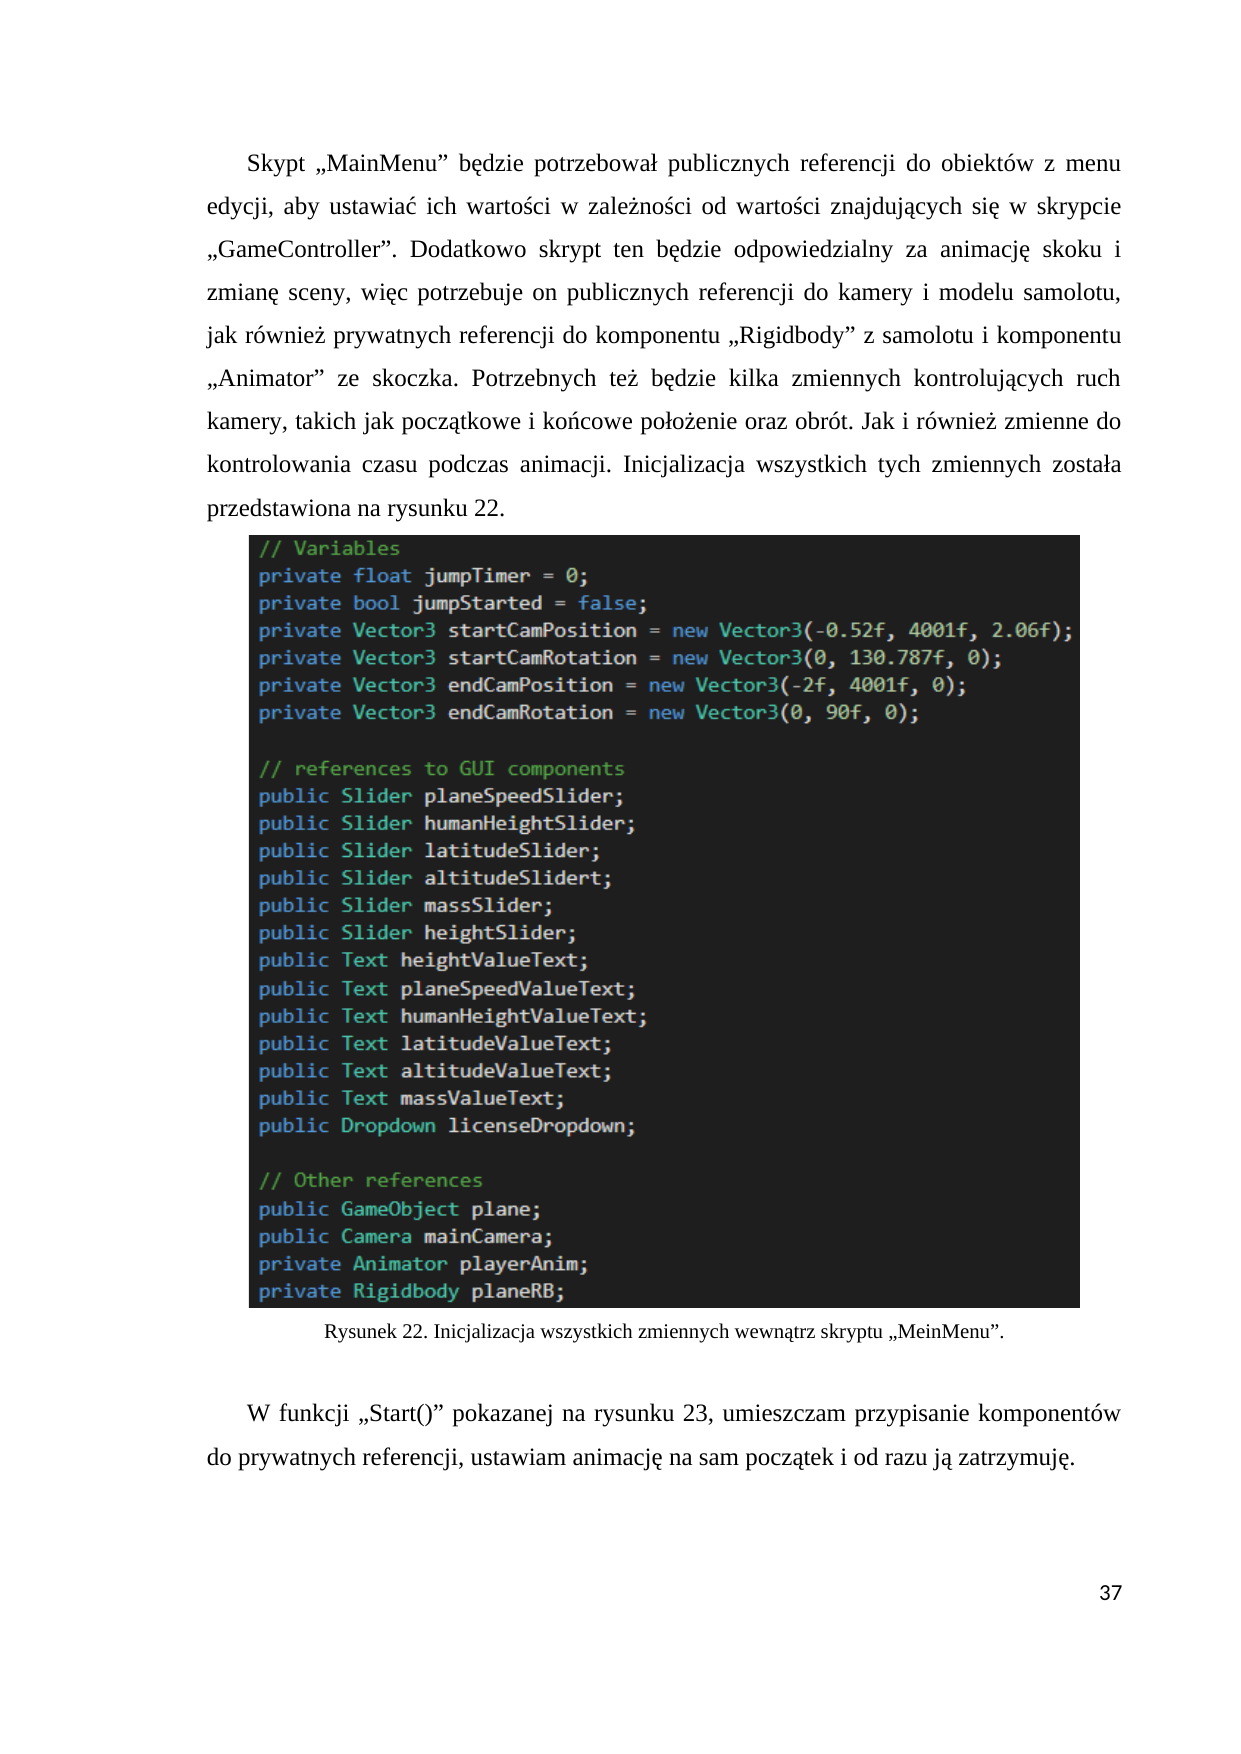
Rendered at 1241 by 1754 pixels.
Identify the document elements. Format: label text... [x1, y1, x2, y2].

picture [248, 535, 1080, 1308]
text Rysunek 22. Inicjalizacja wszystkich zmiennych wewnątrz skryptu „MeinMenu”. [207, 536, 1122, 1343]
text Skypt „MainMenu” będzie potrzebował publicznych referencji do obiektów z menu edycji, aby ustawiać ich wartości w zależności od wartości znajdujących się w skrypcie „GameController”. Dodatkowo skrypt ten będzie odpowiedzialny za animację skoku i zmianę sceny, więc potrzebuje on publicznych referencji do kamery i modelu samolotu, jak również prywatnych referencji do komponentu „Rigidbody” z samolotu i komponentu „Animator” ze skoczka. Potrzebnych też będzie kilka zmiennych kontrolujących ruch kamery, takich jak początkowe i końcowe położenie oraz obrót. Jak i również zmienne do kontrolowania czasu podczas animacji. Inicjalizacja wszystkich tych zmiennych została przedstawiona na rysunku 22. [207, 148, 1122, 521]
text W funkcji „Start()” pokazanej na rysunku 23, umieszczam przypisanie komponentów do prywatnych referencji, ustawiam animację na sam początek i od razu ją zatrzymuję. [207, 1398, 1122, 1470]
